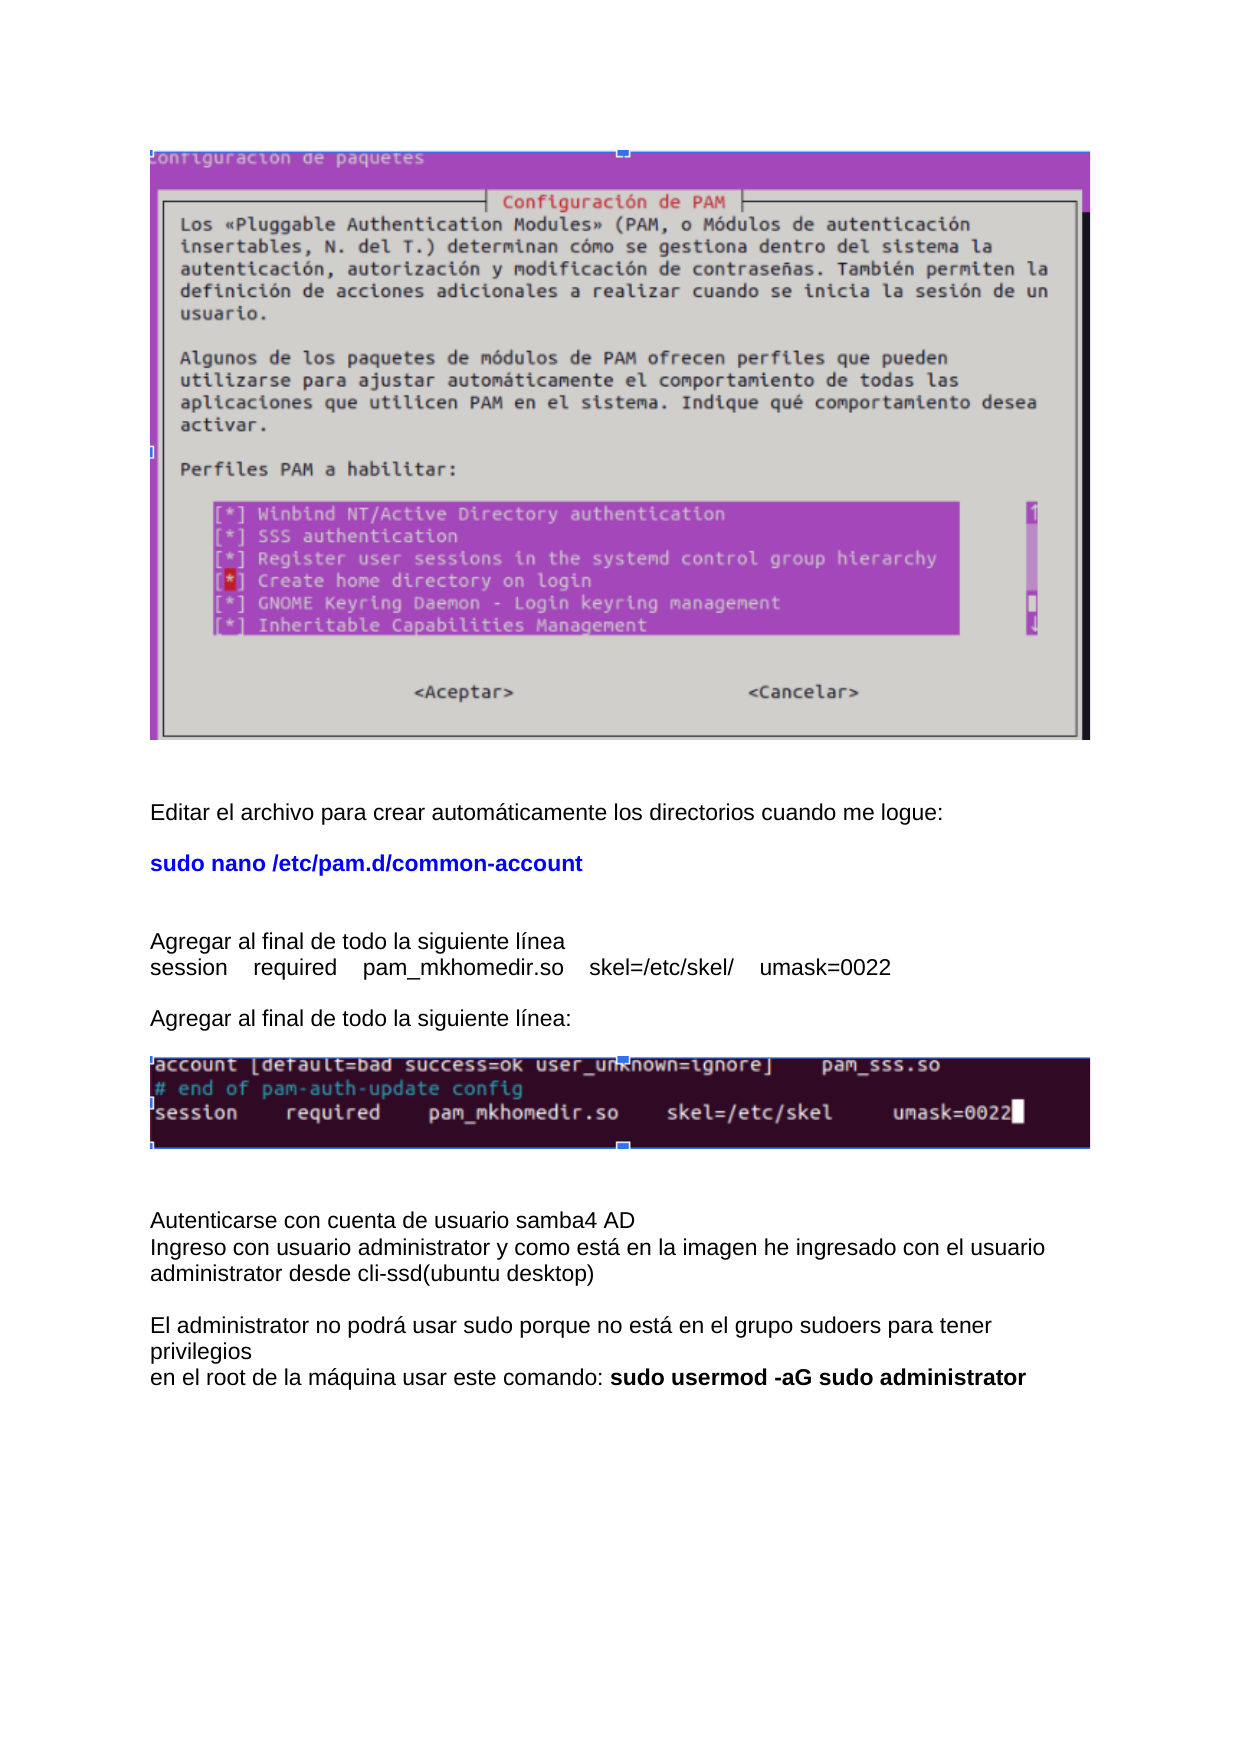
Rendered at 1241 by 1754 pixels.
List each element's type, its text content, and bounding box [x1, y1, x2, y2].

text sudo nano /etc/pam.d/common-account [150, 850, 1090, 903]
text Editar el archivo para crear automáticamente los directorios cuando me logue: [150, 799, 1090, 825]
picture [150, 1056, 1091, 1149]
text El administrator no podrá usar sudo porque no está en el grupo sudoers para tener privilegios en el root de la máquina usar este comando: sudo usermod -aG sudo administrator [150, 1312, 1090, 1391]
picture [150, 150, 1091, 740]
text Agregar al final de todo la siguiente línea: [150, 1005, 1090, 1032]
text Autenticarse con cuenta de usuario samba4 AD Ingreso con usuario administrator y como está en la imagen he ingresado con el usuario administrator desde cli-ssd(ubuntu desktop) [150, 1207, 1090, 1287]
text Agregar al final de todo la siguiente línea session required pam_mkhomedir.so skel=/etc/skel/ umask=0022 [150, 928, 1090, 980]
